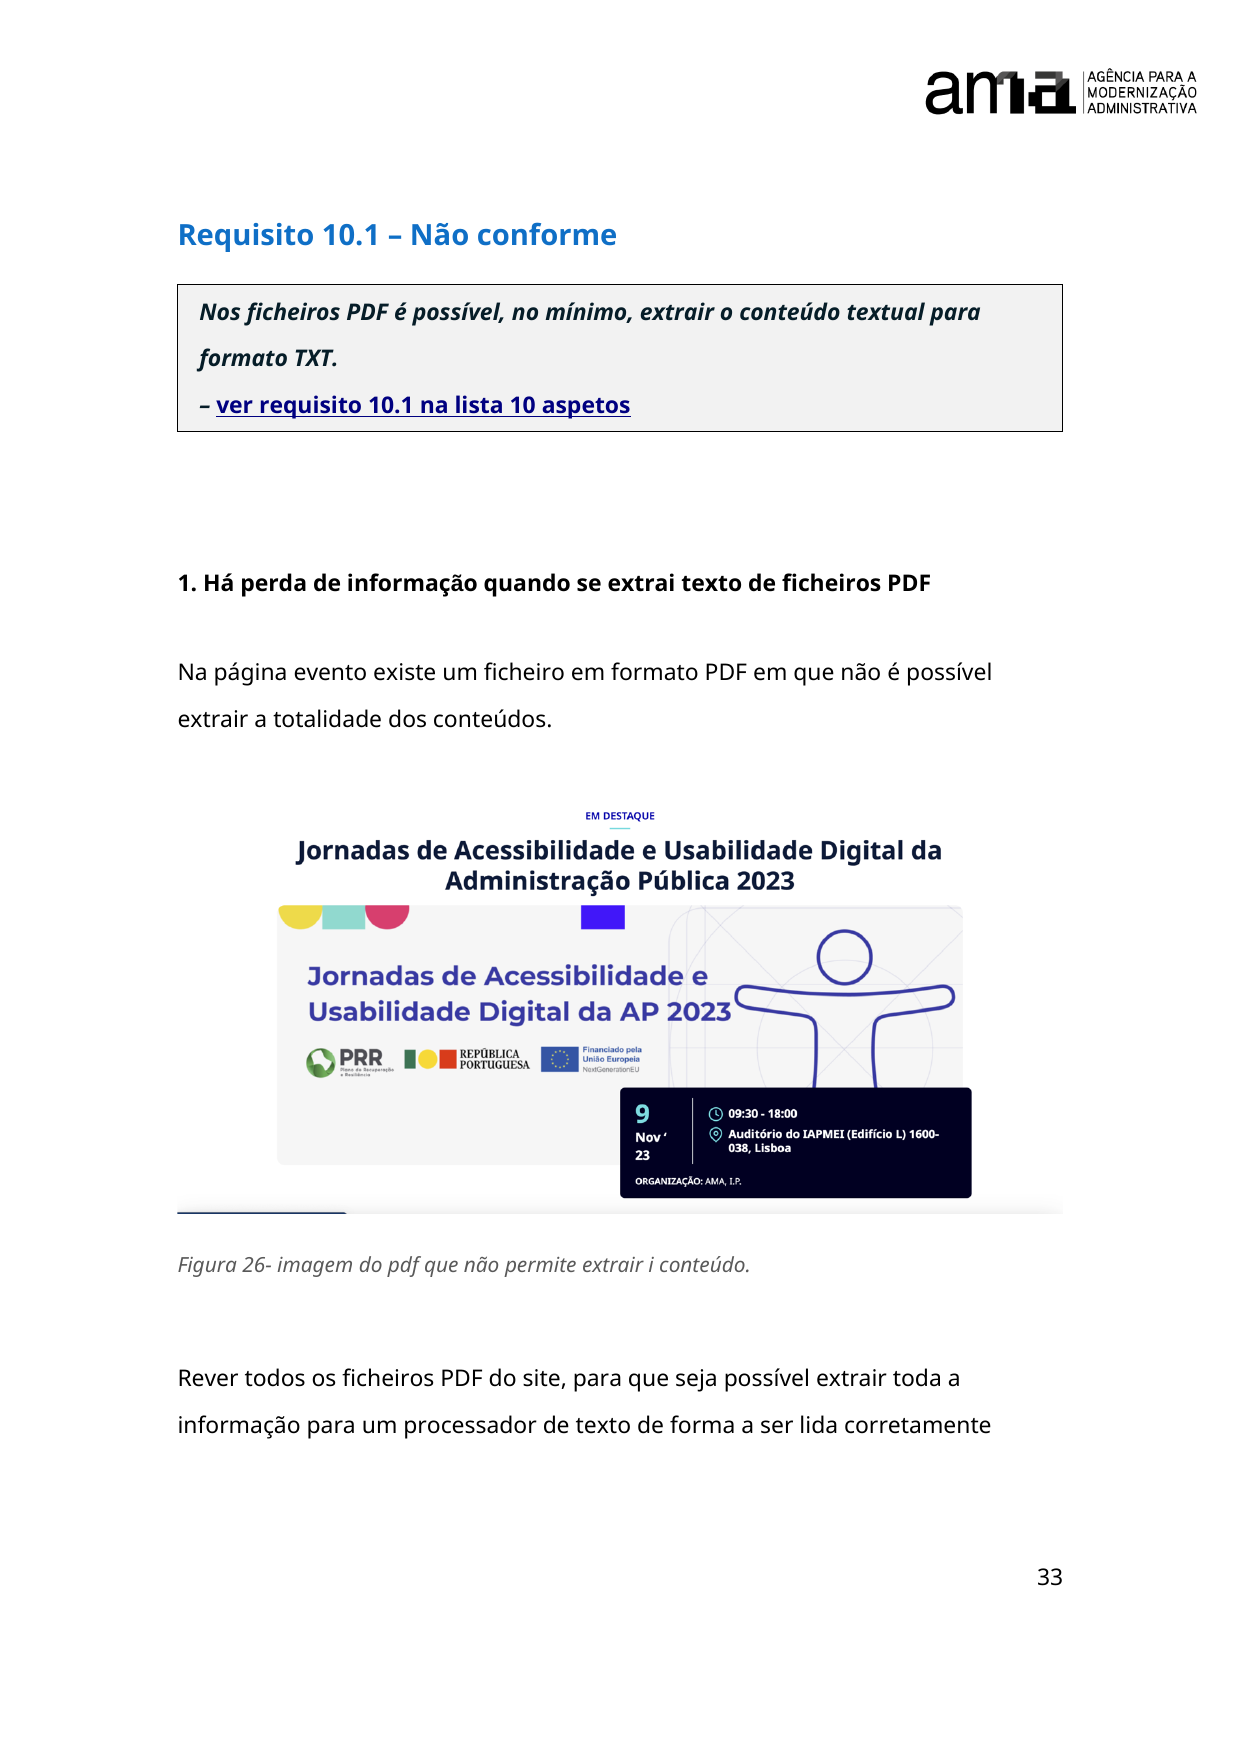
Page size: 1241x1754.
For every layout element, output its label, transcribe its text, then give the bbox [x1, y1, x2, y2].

text Na página evento existe um ficheiro em formato PDF em que não é possível extrair a totalidade dos conteúdos. [177, 656, 1063, 734]
text Rever todos os ficheiros PDF do site, para que seja possível extrair toda a informação para um processador de texto de forma a ser lida corretamente [177, 1362, 1063, 1440]
text Figura 26- imagem do pdf que não permite extrair i conteúdo. [177, 1250, 1063, 1279]
text 1. Há perda de informação quando se extrai texto de ficheiros PDF [177, 567, 1063, 598]
subtitle Requisito 10.1 – Não conforme [177, 214, 1063, 254]
text Nos ficheiros PDF é possível, no mínimo, extrair o conteúdo textual para formato TXT. – ver requisito 10.1 na lista 10 aspetos [178, 285, 1062, 431]
